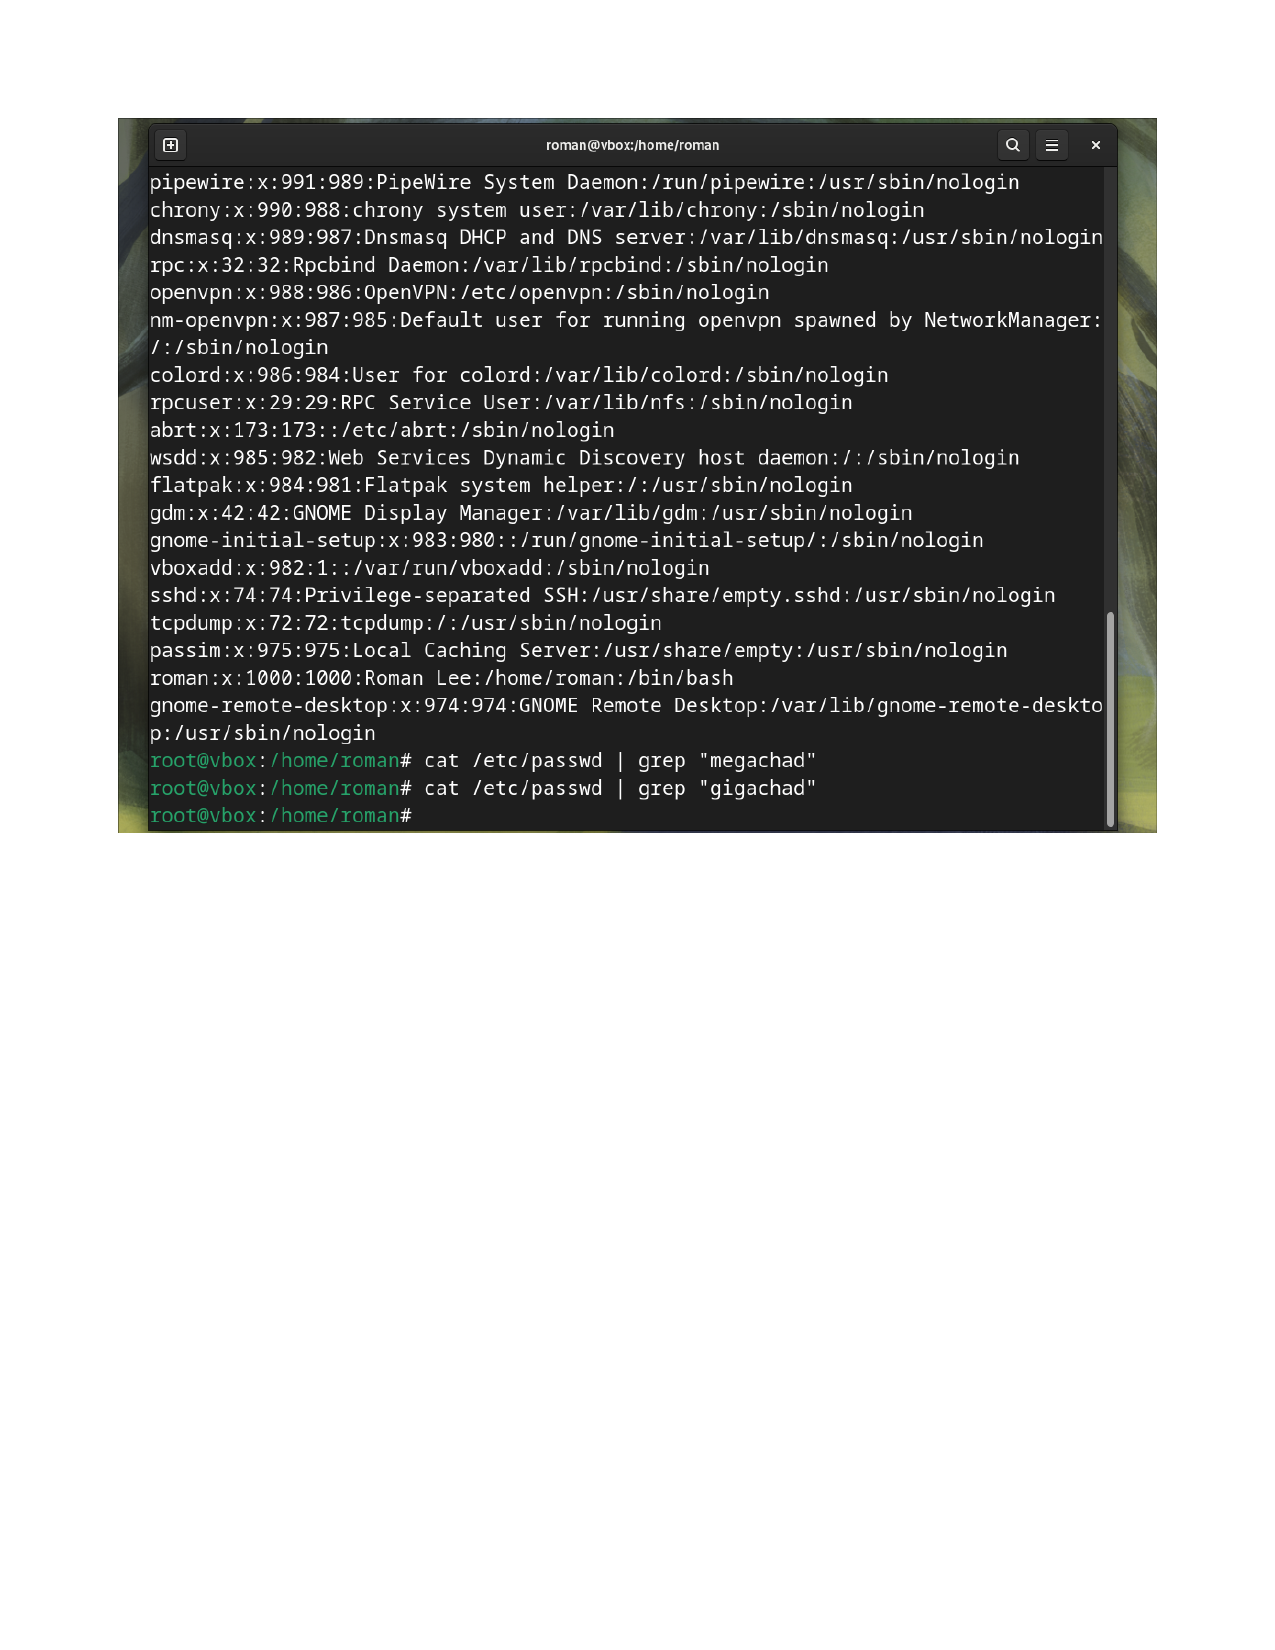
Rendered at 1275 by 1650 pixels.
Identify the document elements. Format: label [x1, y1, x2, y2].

picture [118, 118, 1157, 833]
